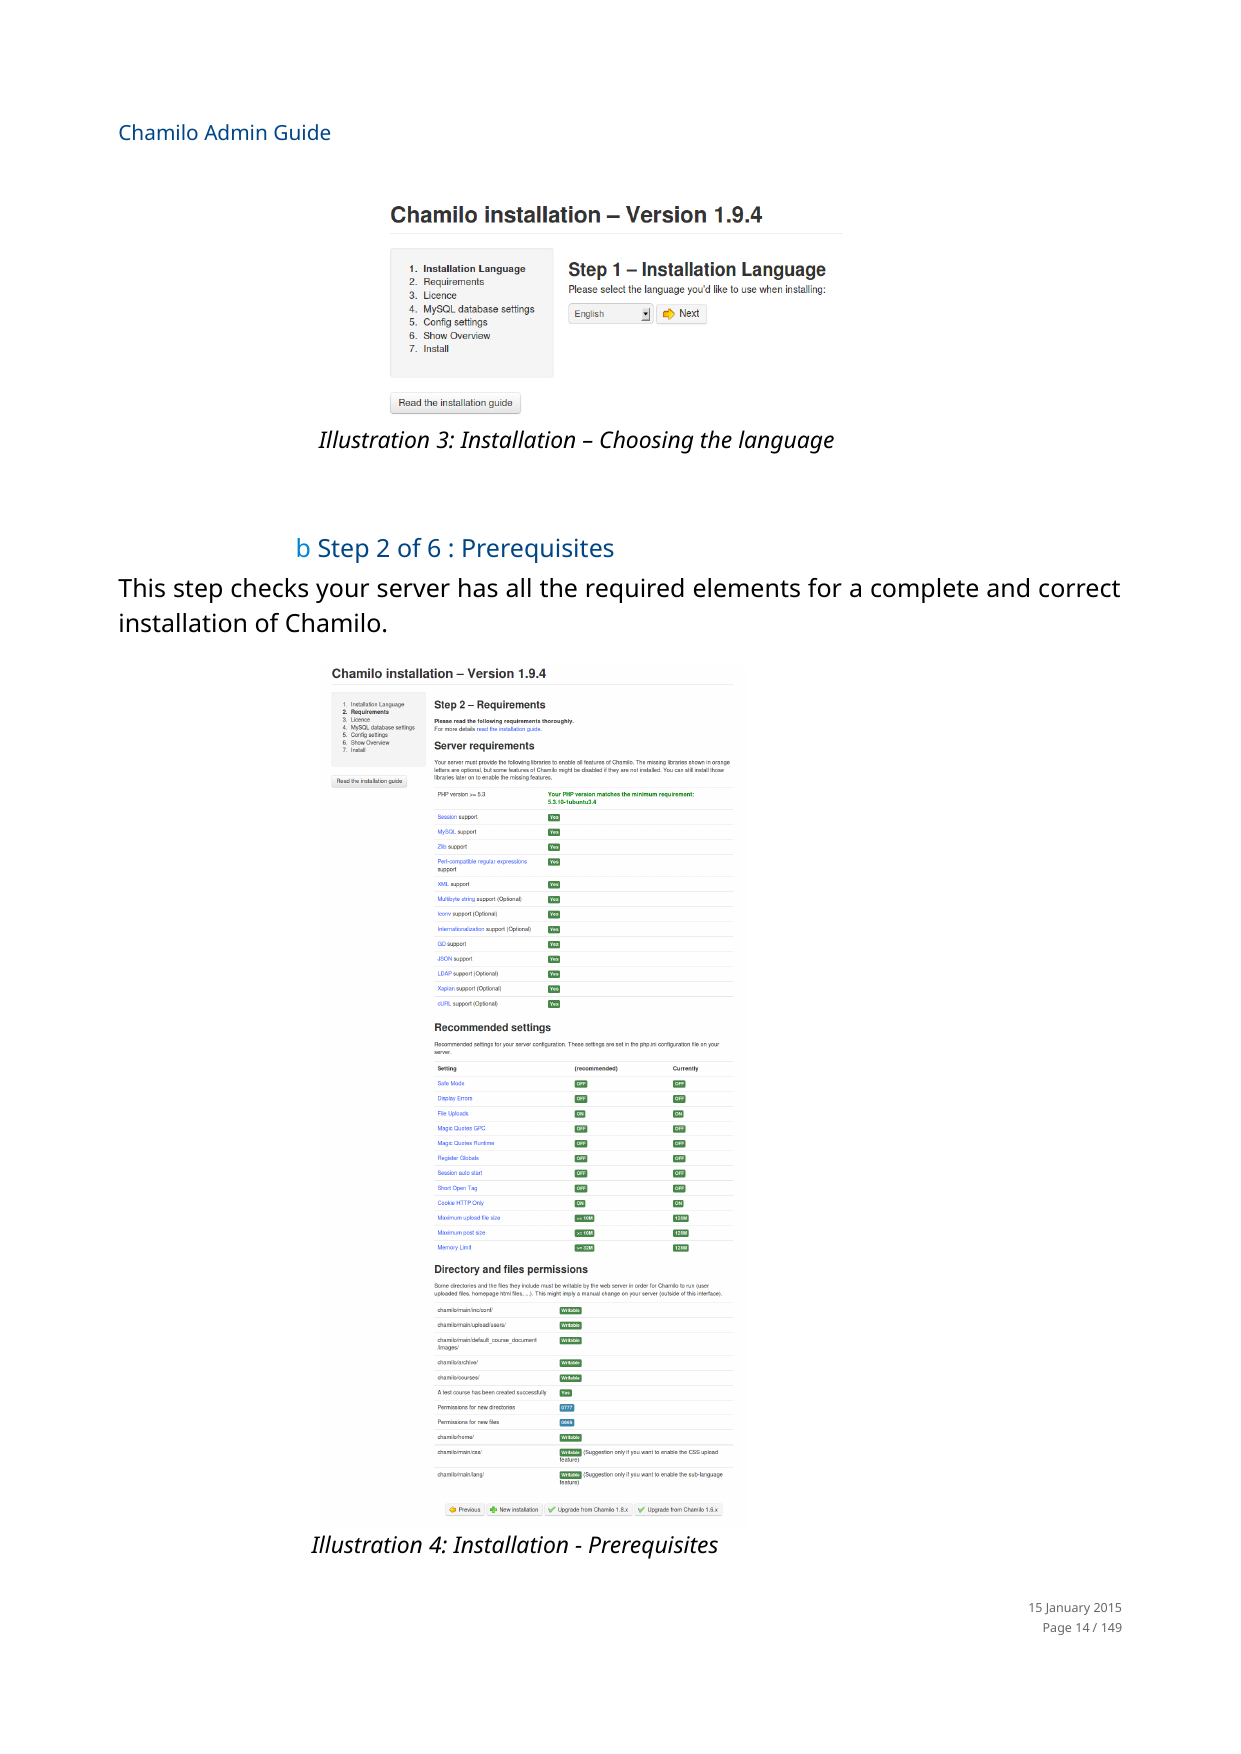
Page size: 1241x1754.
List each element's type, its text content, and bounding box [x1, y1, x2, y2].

text This step checks your server has all the required elements for a complete and correct installation of Chamilo. [118, 571, 1122, 639]
text Illustration 3: Installation – Choosing the language [319, 203, 906, 455]
picture [381, 190, 843, 425]
picture [319, 665, 749, 1529]
text Illustration 4: Installation - Prerequisites [311, 677, 758, 1560]
subtitle Step 2 of 6 : Prerequisites [295, 531, 1122, 565]
